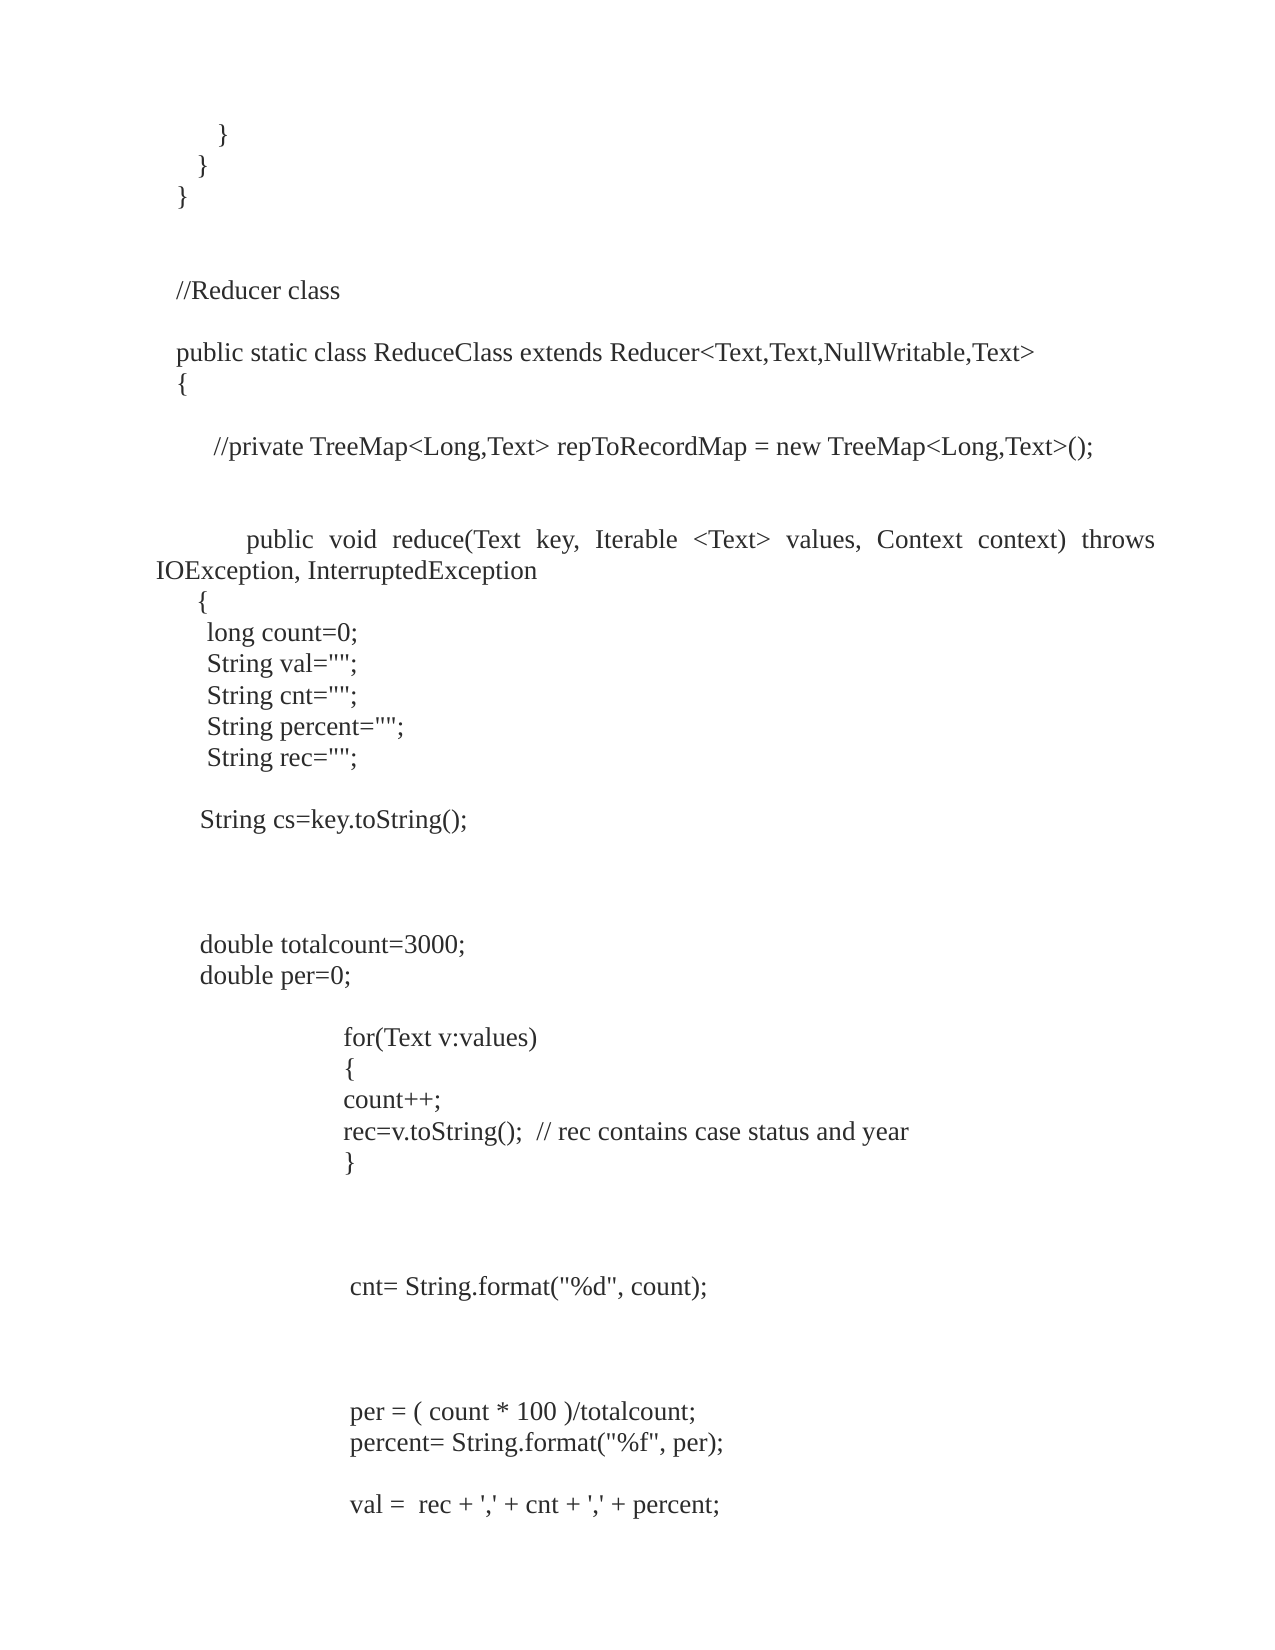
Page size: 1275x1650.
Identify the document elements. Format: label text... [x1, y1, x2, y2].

text for(Text v:values) [156, 1021, 1157, 1052]
text } [156, 149, 1157, 180]
text { [156, 585, 1157, 616]
text double per=0; [156, 959, 1157, 990]
text percent= String.format("%f", per); [156, 1426, 1157, 1457]
text //private TreeMap<Long,Text> repToRecordMap = new TreeMap<Long,Text>(); [156, 429, 1157, 461]
text long count=0; [156, 616, 1157, 648]
text rec=v.toString(); // rec contains case status and year [156, 1115, 1157, 1146]
text public static class ReduceClass extends Reducer<Text,Text,NullWritable,Text> [156, 336, 1157, 367]
text String rec=""; [156, 741, 1157, 772]
text String cnt=""; [156, 679, 1157, 710]
text //Reducer class [156, 274, 1157, 305]
text per = ( count * 100 )/totalcount; [156, 1395, 1157, 1426]
text } [156, 180, 1157, 212]
text public void reduce(Text key, Iterable <Text> values, Context context) throws IOException, InterruptedException [156, 523, 1157, 585]
text String val=""; [156, 648, 1157, 679]
text double totalcount=3000; [156, 928, 1157, 959]
text { [156, 1052, 1157, 1084]
text } [156, 118, 1157, 149]
text String cs=key.toString(); [156, 803, 1157, 834]
text val = rec + ',' + cnt + ',' + percent; [156, 1488, 1157, 1520]
text cnt= String.format("%d", count); [156, 1271, 1157, 1302]
text } [156, 1146, 1157, 1177]
text { [156, 367, 1157, 398]
text count++; [156, 1084, 1157, 1115]
text String percent=""; [156, 710, 1157, 741]
